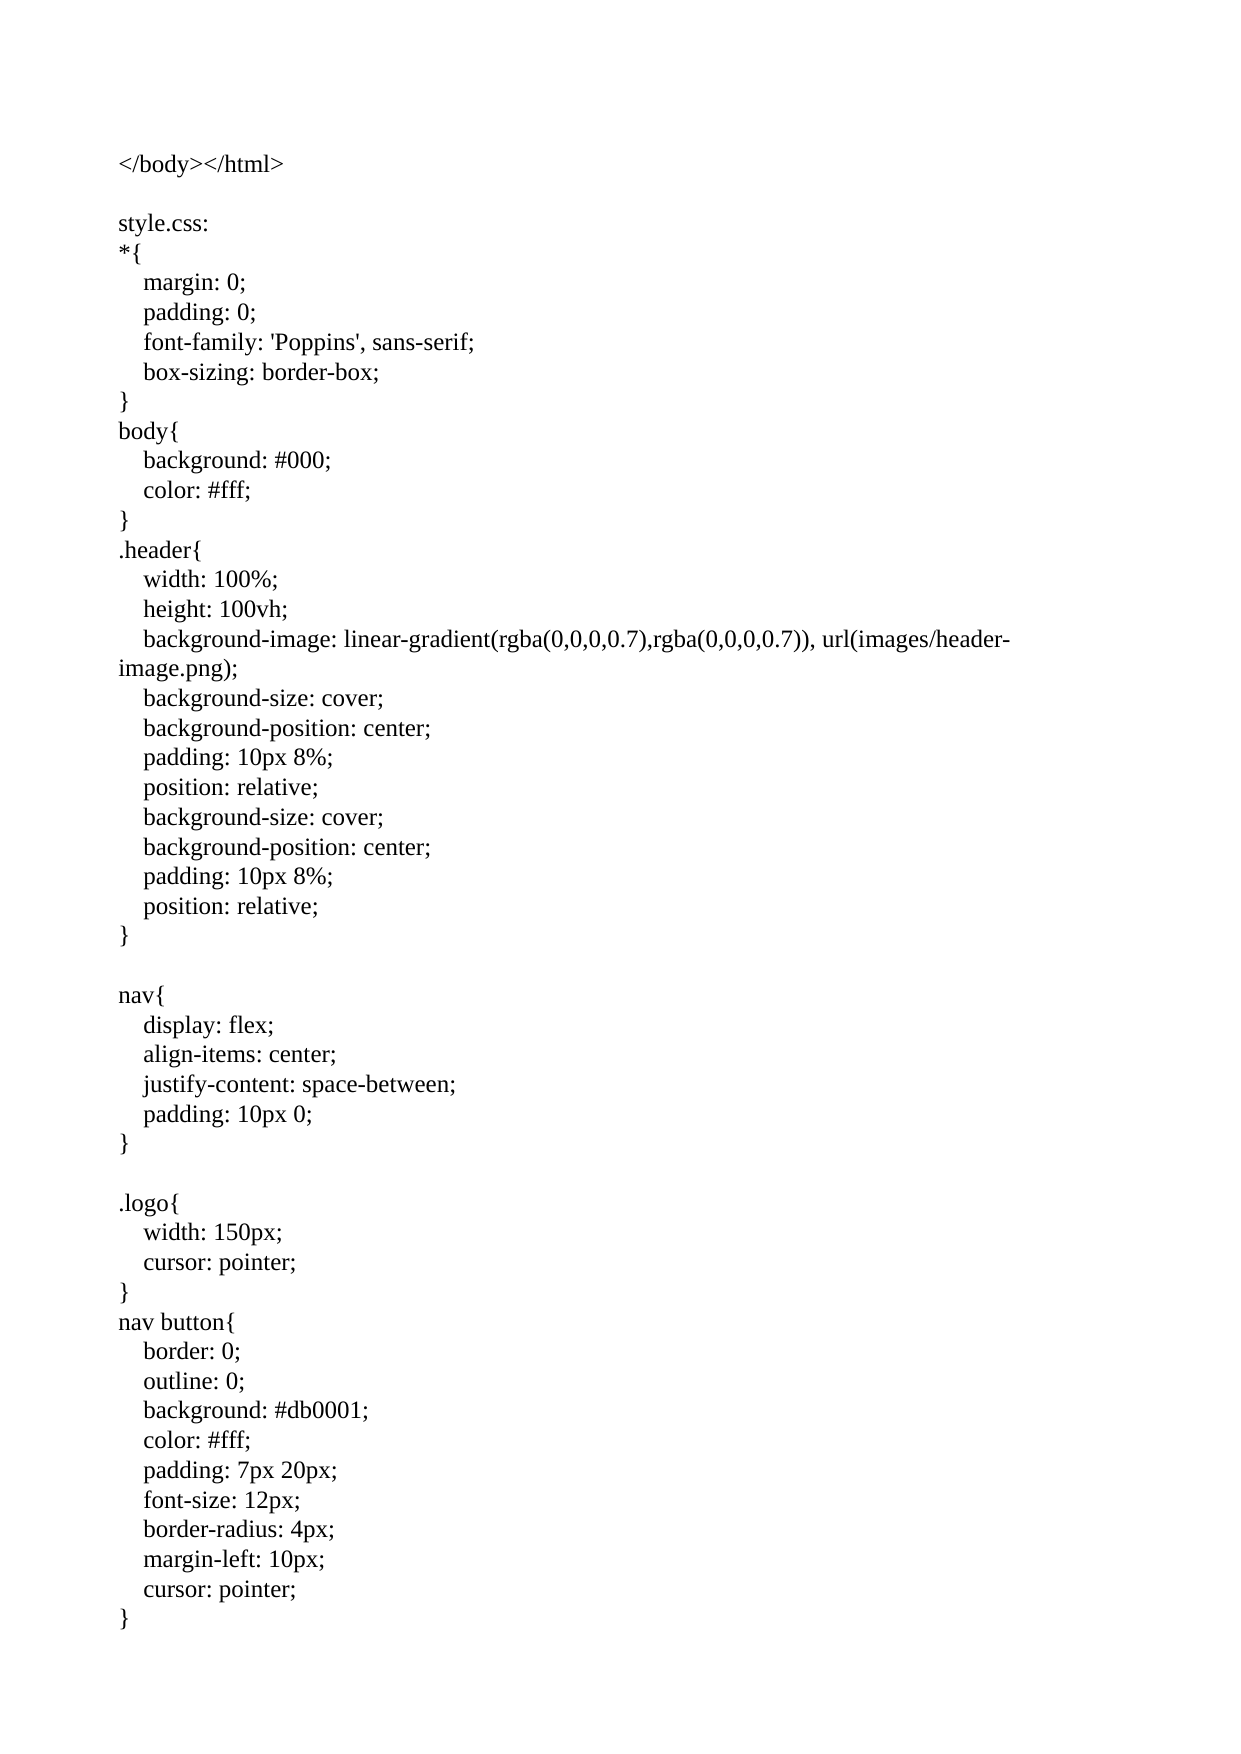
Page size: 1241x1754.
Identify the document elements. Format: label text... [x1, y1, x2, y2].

text background: #db0001; [118, 1395, 1122, 1424]
text background-size: cover; [118, 682, 1122, 712]
text margin: 0; [118, 267, 1122, 296]
text padding: 10px 0; [118, 1098, 1122, 1127]
text nav{ [118, 979, 1122, 1009]
text border-radius: 4px; [118, 1513, 1122, 1543]
text font-size: 12px; [118, 1484, 1122, 1513]
text box-sizing: border-box; [118, 356, 1122, 385]
text } [118, 1127, 1122, 1157]
text .logo{ [118, 1187, 1122, 1217]
text background: #000; [118, 445, 1122, 474]
text style.css: [118, 207, 1122, 237]
text margin-left: 10px; [118, 1543, 1122, 1573]
text padding: 0; [118, 296, 1122, 326]
text } [118, 504, 1122, 534]
text background-size: cover; [118, 801, 1122, 831]
text *{ [118, 237, 1122, 267]
text font-family: 'Poppins', sans-serif; [118, 326, 1122, 356]
text body{ [118, 415, 1122, 445]
text padding: 10px 8%; [118, 742, 1122, 771]
text </body></html> [118, 148, 1122, 177]
text background-position: center; [118, 831, 1122, 860]
text width: 100%; [118, 563, 1122, 593]
text position: relative; [118, 890, 1122, 920]
text background-position: center; [118, 712, 1122, 742]
text border: 0; [118, 1335, 1122, 1365]
text align-items: center; [118, 1038, 1122, 1068]
text position: relative; [118, 771, 1122, 801]
text background-image: linear-gradient(rgba(0,0,0,0.7),rgba(0,0,0,0.7)), url(images/header-image.png); [118, 623, 1122, 682]
text padding: 7px 20px; [118, 1454, 1122, 1484]
text } [118, 920, 1122, 949]
text justify-content: space-between; [118, 1068, 1122, 1098]
text cursor: pointer; [118, 1573, 1122, 1602]
text height: 100vh; [118, 593, 1122, 623]
text } [118, 385, 1122, 415]
text nav button{ [118, 1306, 1122, 1335]
text cursor: pointer; [118, 1246, 1122, 1276]
text } [118, 1276, 1122, 1306]
text padding: 10px 8%; [118, 860, 1122, 890]
text color: #fff; [118, 474, 1122, 504]
text display: flex; [118, 1009, 1122, 1038]
text color: #fff; [118, 1424, 1122, 1454]
text .header{ [118, 534, 1122, 563]
text width: 150px; [118, 1217, 1122, 1246]
text outline: 0; [118, 1365, 1122, 1395]
text } [118, 1602, 1122, 1632]
